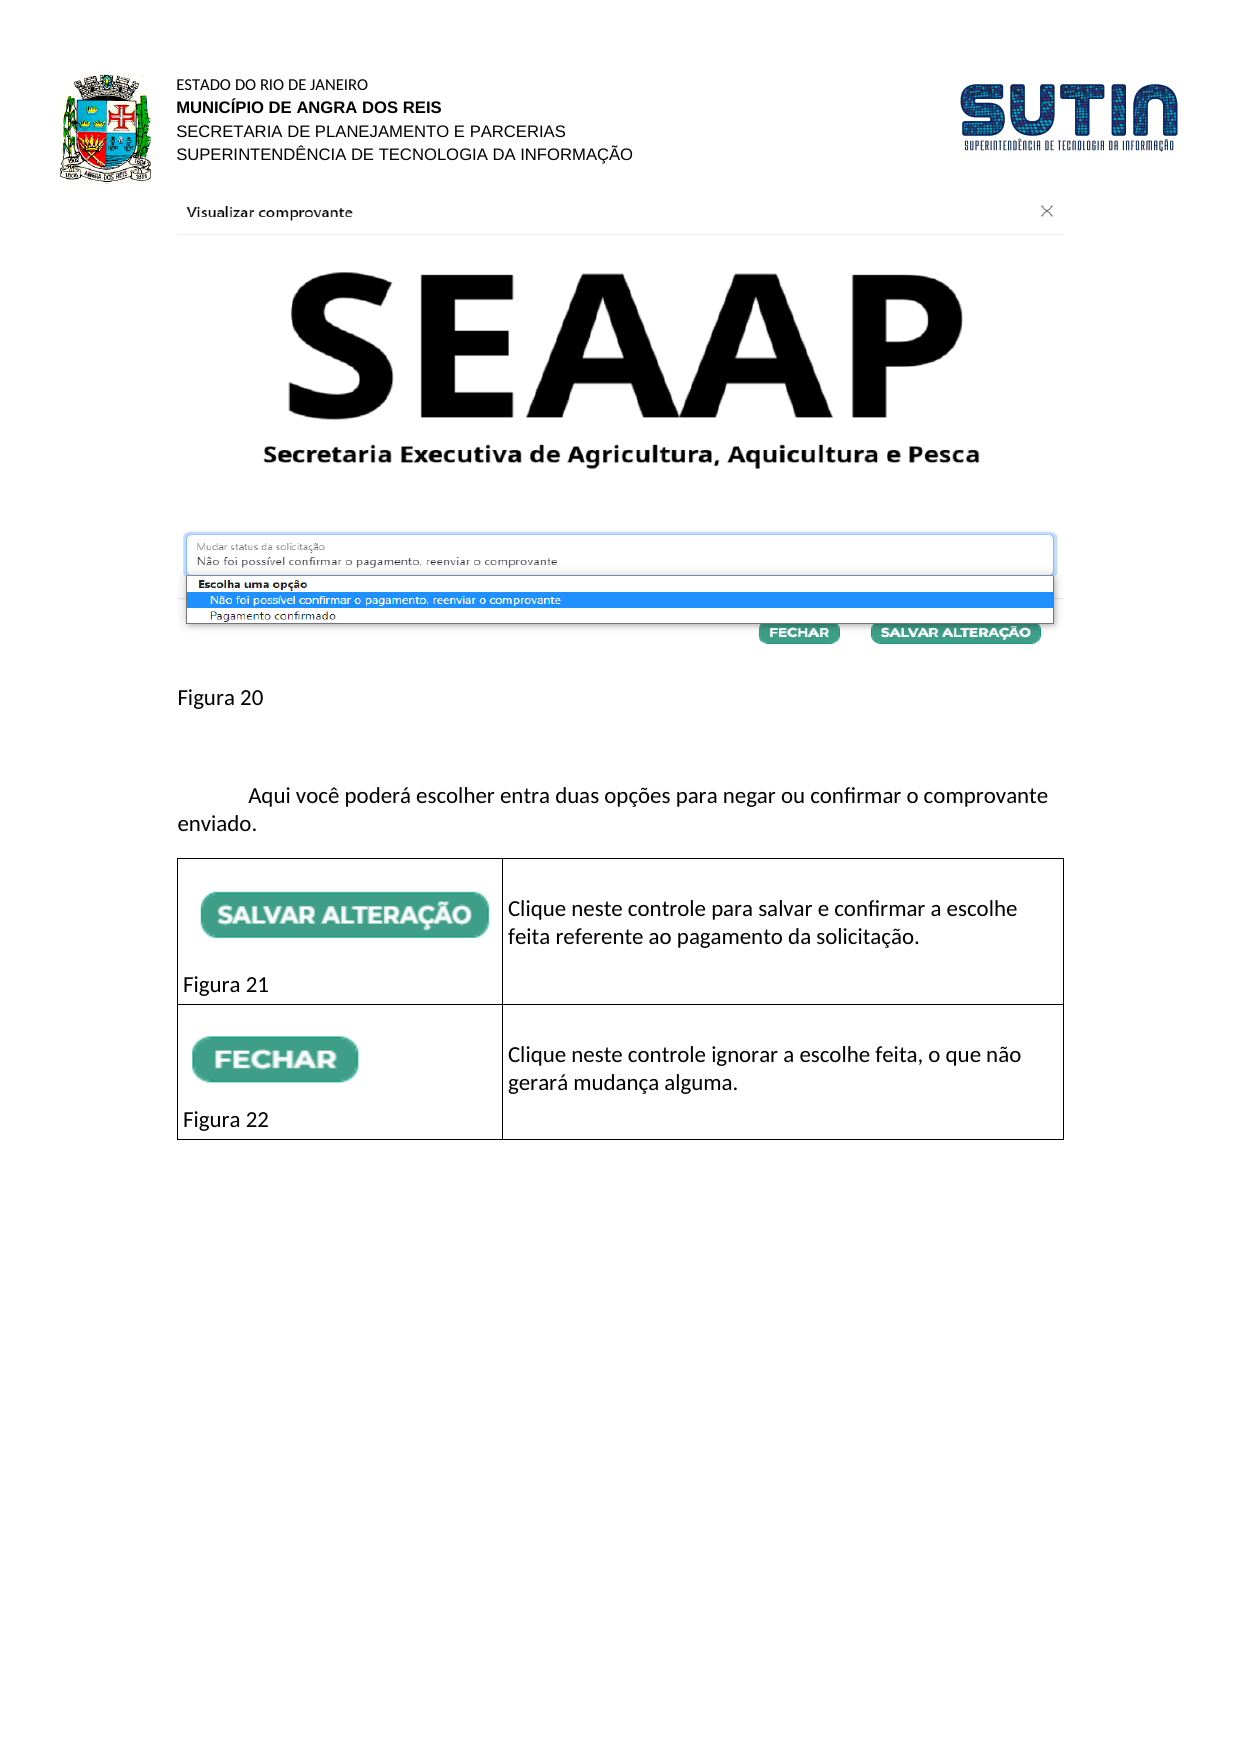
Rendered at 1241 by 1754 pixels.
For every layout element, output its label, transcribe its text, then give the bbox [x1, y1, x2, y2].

table_header Clique neste controle para salvar e confirmar a escolhe feita referente ao pagamento da solicitação. [503, 859, 1063, 1004]
picture [59, 73, 155, 185]
table_cell Figura 22 [178, 1005, 502, 1139]
picture [955, 81, 1181, 157]
table_header Figura 21 [178, 859, 502, 1004]
table_cell Clique neste controle ignorar a escolhe feita, o que não gerará mudança alguma. [503, 1005, 1063, 1139]
text Aqui você poderá escolher entra duas opções para negar ou confirmar o comprovante enviado. [177, 781, 1063, 837]
text Figura 20 [177, 683, 1063, 712]
